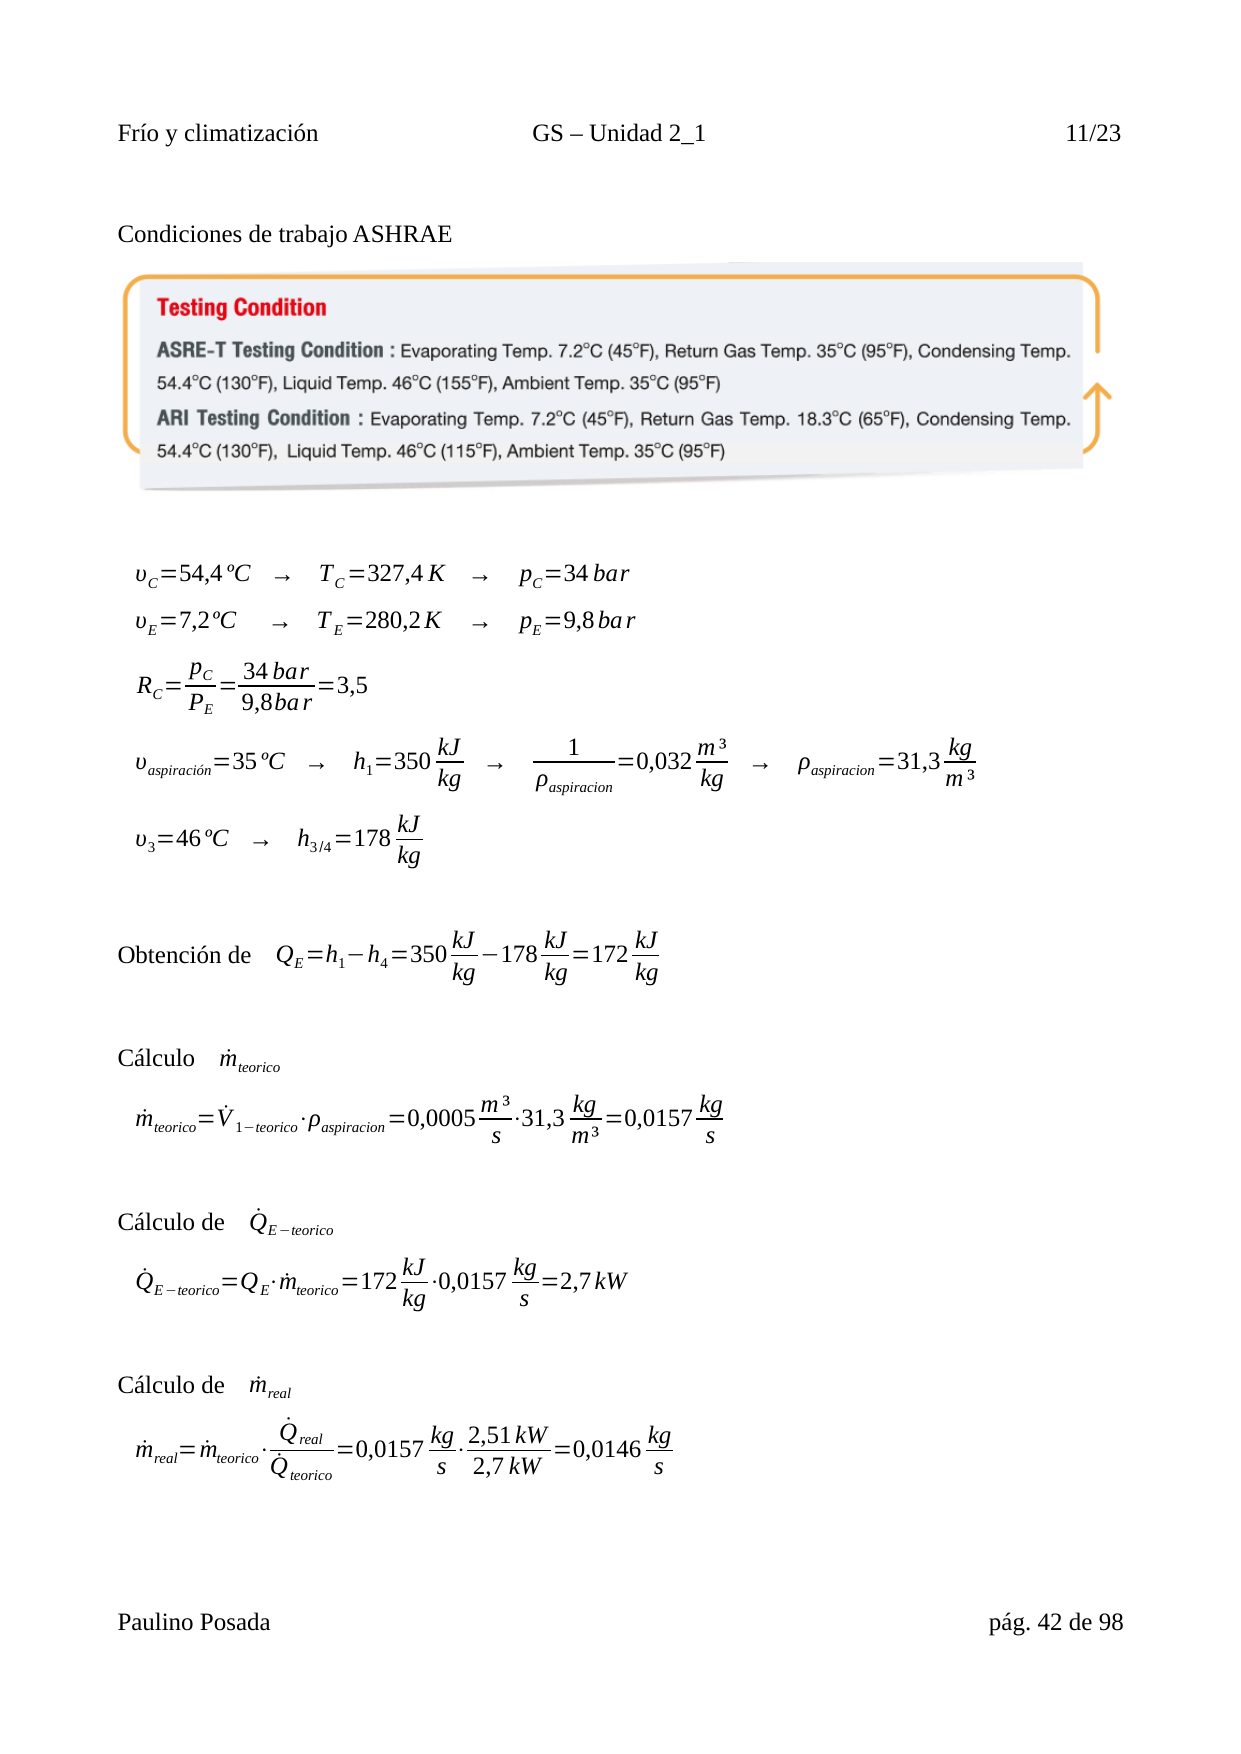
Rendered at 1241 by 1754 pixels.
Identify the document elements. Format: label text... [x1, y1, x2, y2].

text Obtención de [117, 927, 1123, 986]
text → → [117, 559, 1123, 591]
text Cálculo [117, 1043, 1123, 1076]
text → → [117, 606, 1123, 638]
text → → → [117, 733, 1123, 796]
text Cálculo de [117, 1370, 1123, 1402]
text Condiciones de trabajo ASHRAE [117, 219, 1123, 248]
text Cálculo de [117, 1207, 1123, 1239]
picture [118, 262, 1123, 502]
text → [117, 810, 1123, 869]
